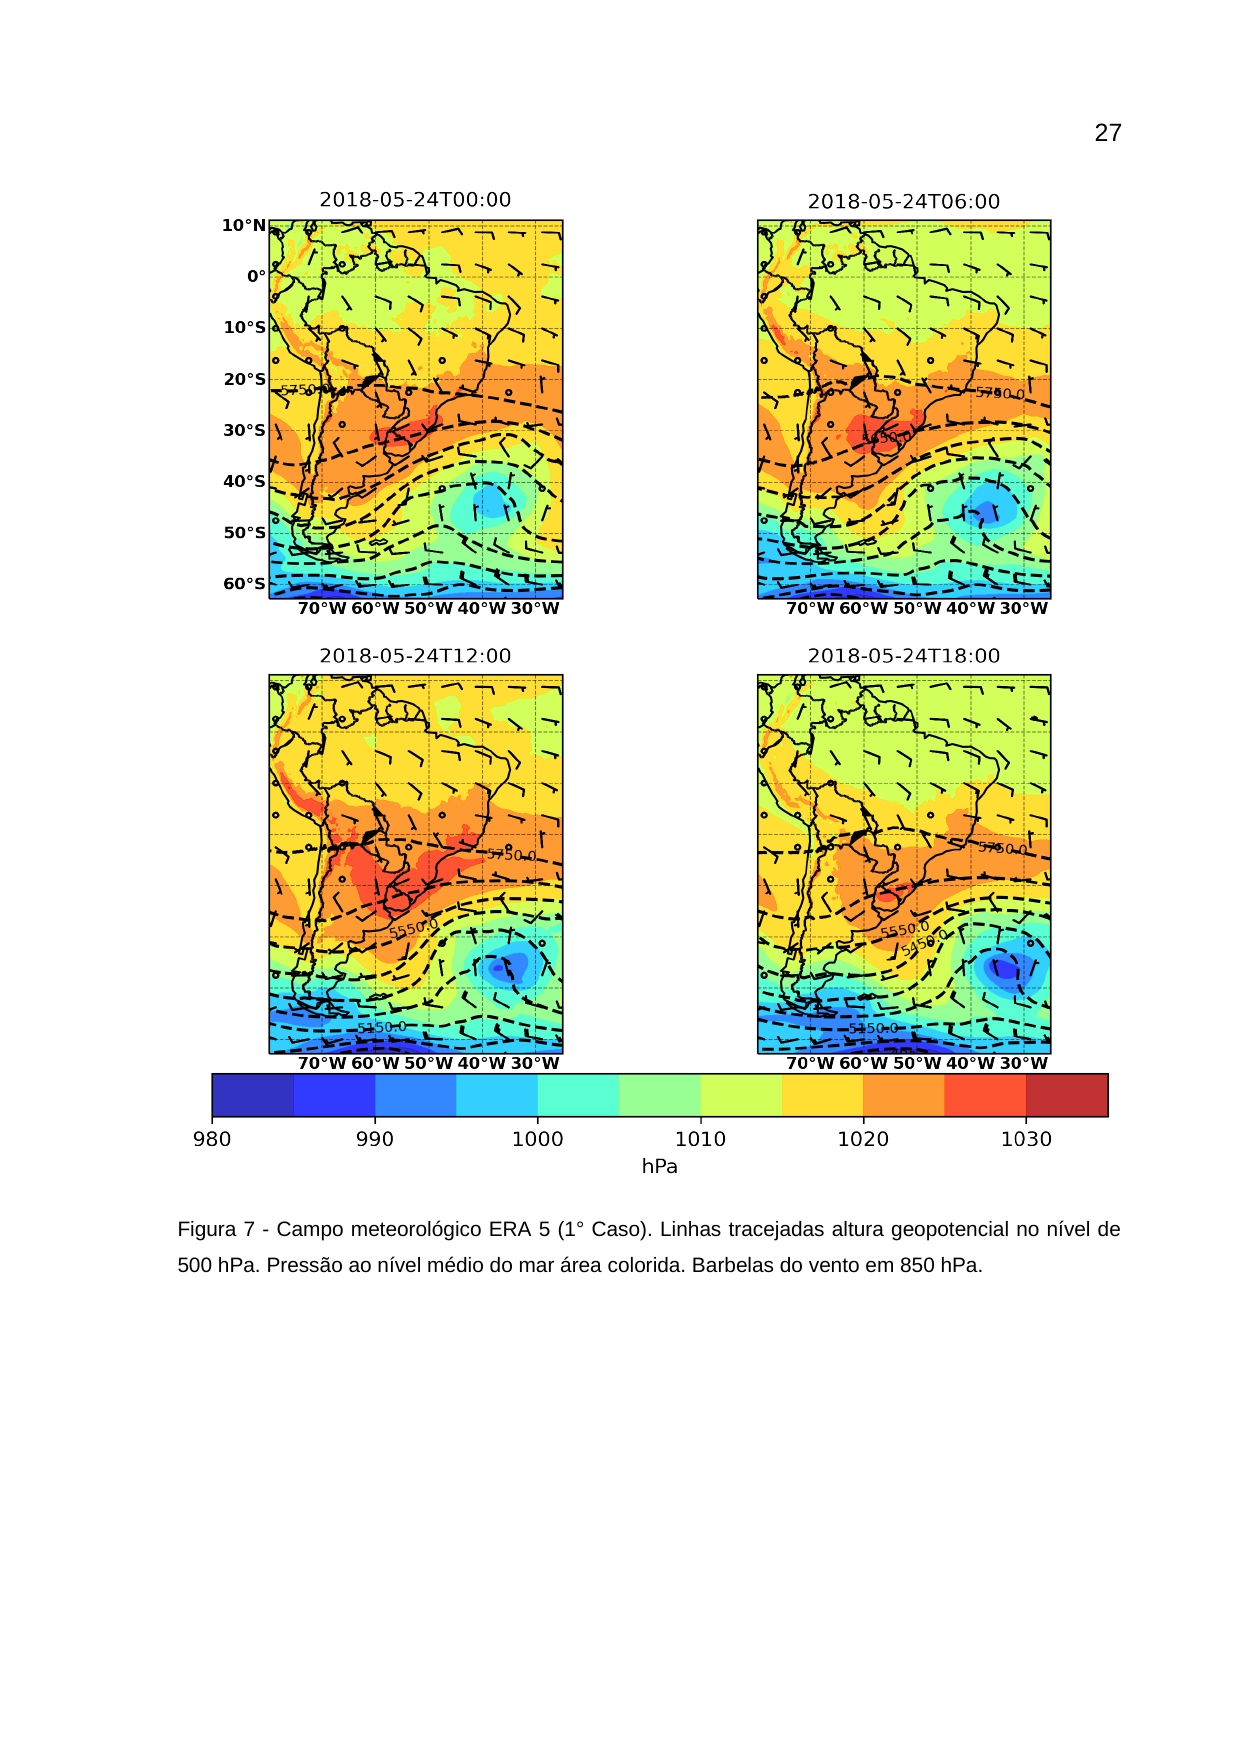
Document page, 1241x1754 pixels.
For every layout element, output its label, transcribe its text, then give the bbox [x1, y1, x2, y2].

picture [177, 177, 1122, 1191]
text Figura 7 - Campo meteorológico ERA 5 (1° Caso). Linhas tracejadas altura geopotencial no nível de 500 hPa. Pressão ao nível médio do mar área colorida. Barbelas do vento em 850 hPa. [177, 1191, 1122, 1276]
